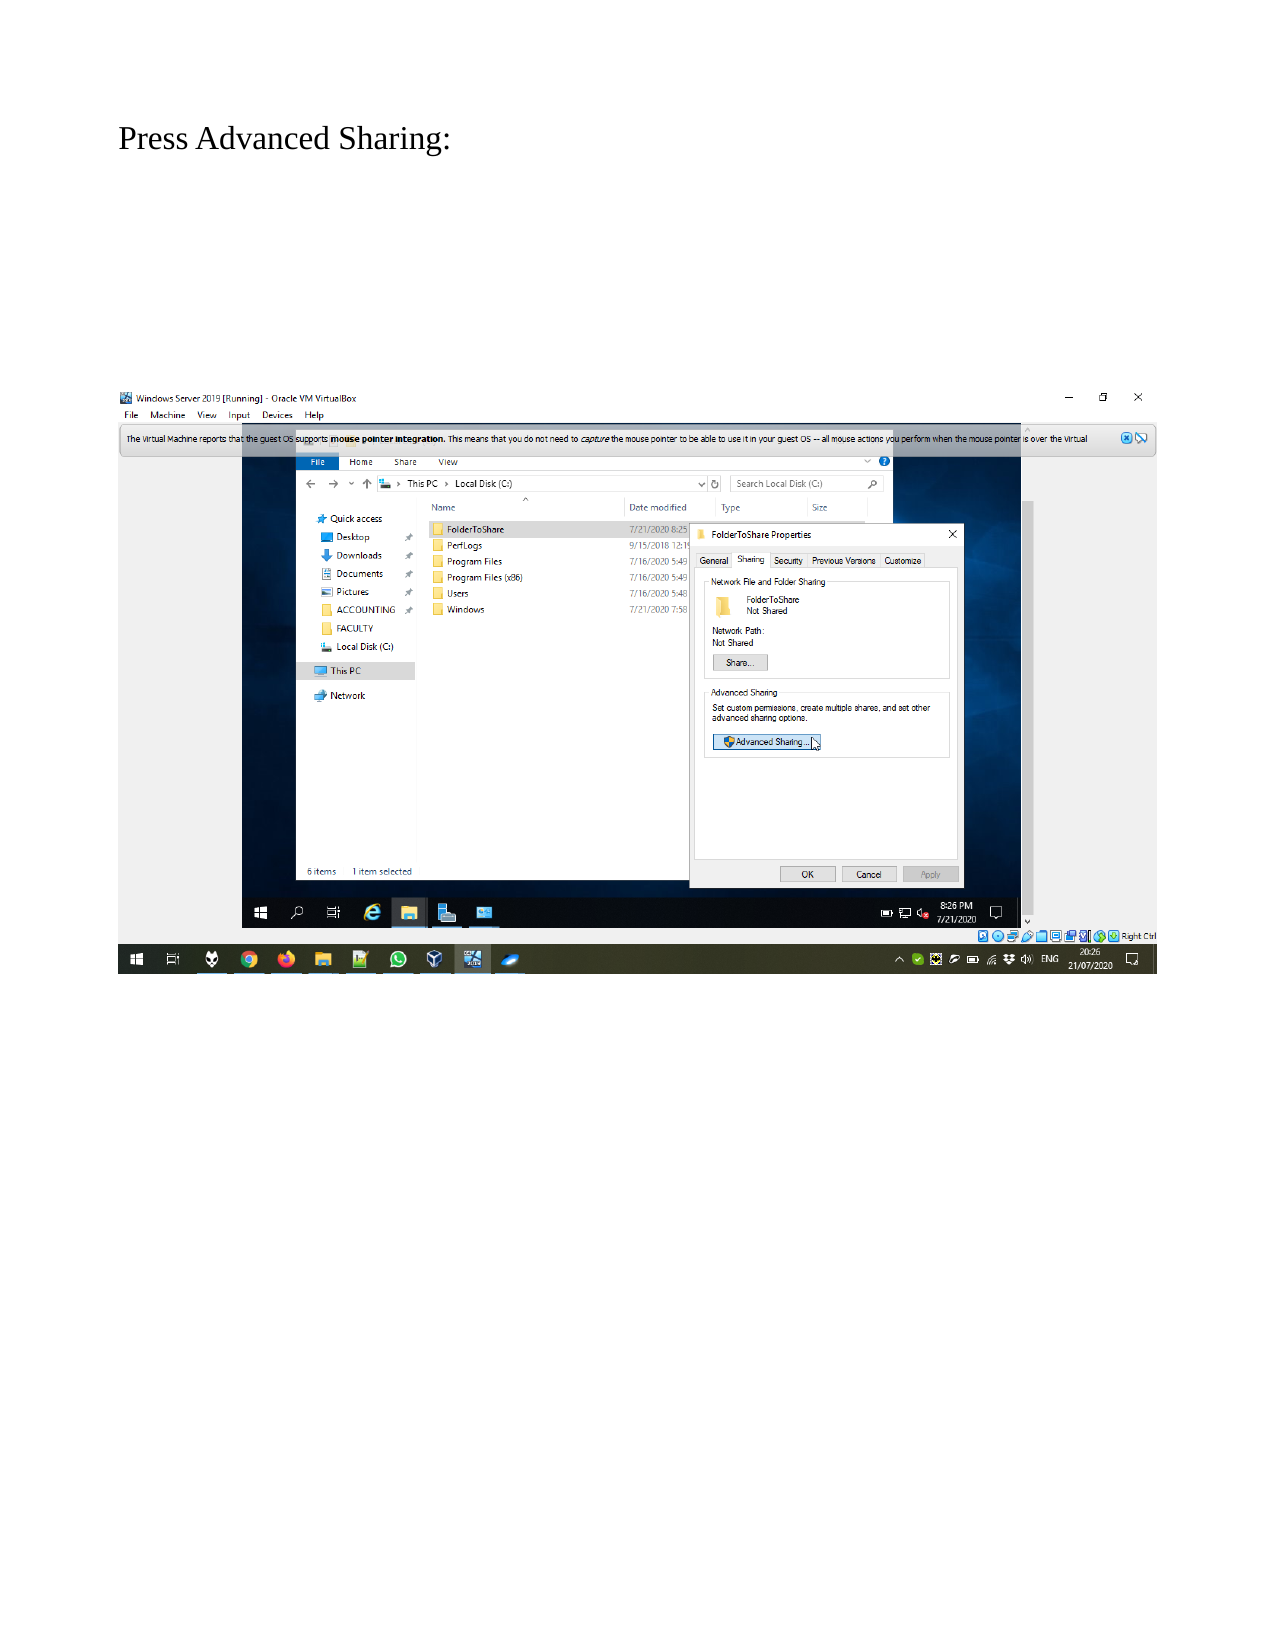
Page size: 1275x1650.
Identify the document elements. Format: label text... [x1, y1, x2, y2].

text Press Advanced Sharing: [118, 118, 1157, 156]
picture [118, 389, 1157, 974]
